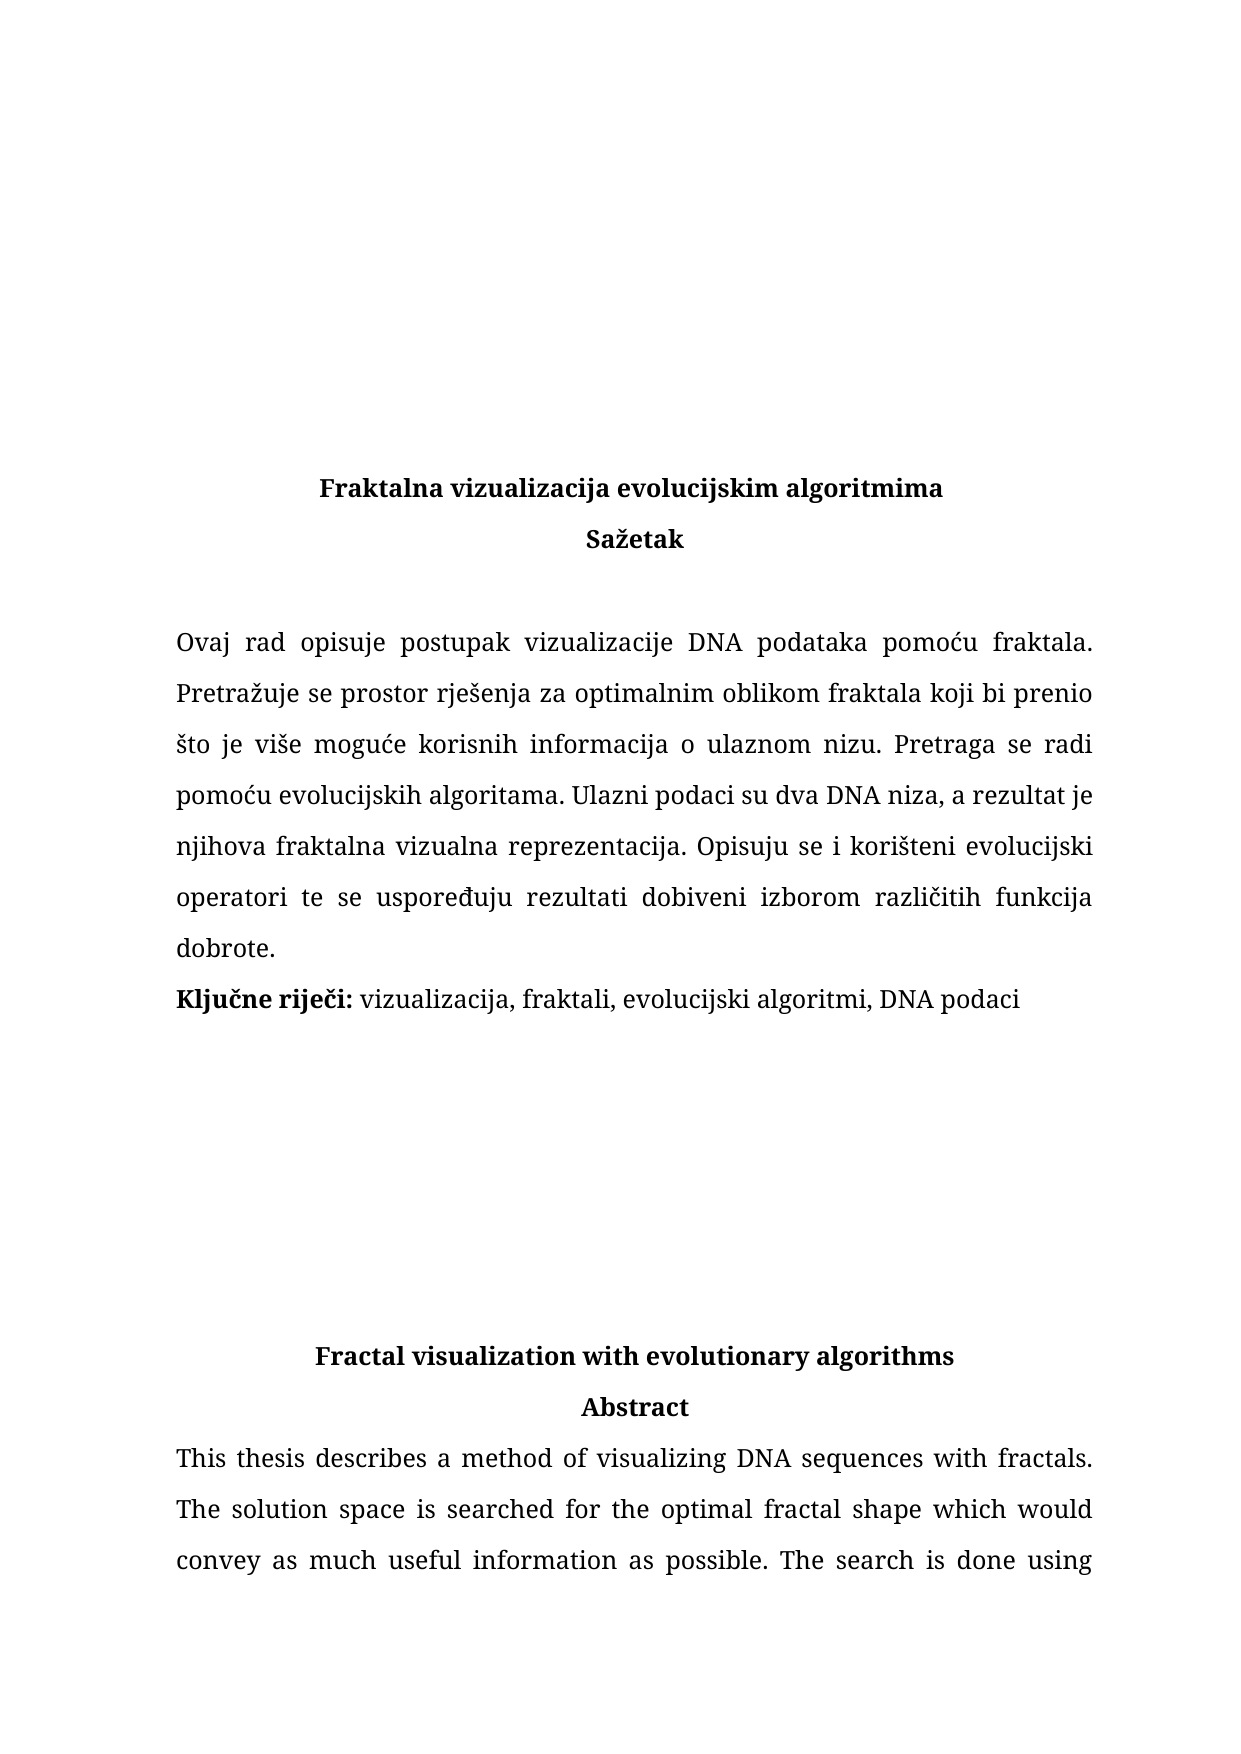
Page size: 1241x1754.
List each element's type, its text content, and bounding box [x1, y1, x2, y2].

text Fraktalna vizualizacija evolucijskim algoritmima [176, 471, 1094, 505]
text Ovaj rad opisuje postupak vizualizacije DNA podataka pomoću fraktala. Pretražuje se prostor rješenja za optimalnim oblikom fraktala koji bi prenio što je više moguće korisnih informacija o ulaznom nizu. Pretraga se radi pomoću evolucijskih algoritama. Ulazni podaci su dva DNA niza, a rezultat je njihova fraktalna vizualna reprezentacija. Opisuju se i korišteni evolucijski operatori te se uspoređuju rezultati dobiveni izborom različitih funkcija dobrote. [176, 624, 1094, 964]
text Fractal visualization with evolutionary algorithms [176, 1339, 1094, 1373]
text Abstract [176, 1390, 1094, 1424]
text This thesis describes a method of visualizing DNA sequences with fractals. The solution space is searched for the optimal fractal shape which would convey as much useful information as possible. The search is done using [176, 1441, 1094, 1577]
text Ključne riječi: vizualizacija, fraktali, evolucijski algoritmi, DNA podaci [176, 981, 1094, 1016]
text Sažetak [176, 522, 1094, 556]
